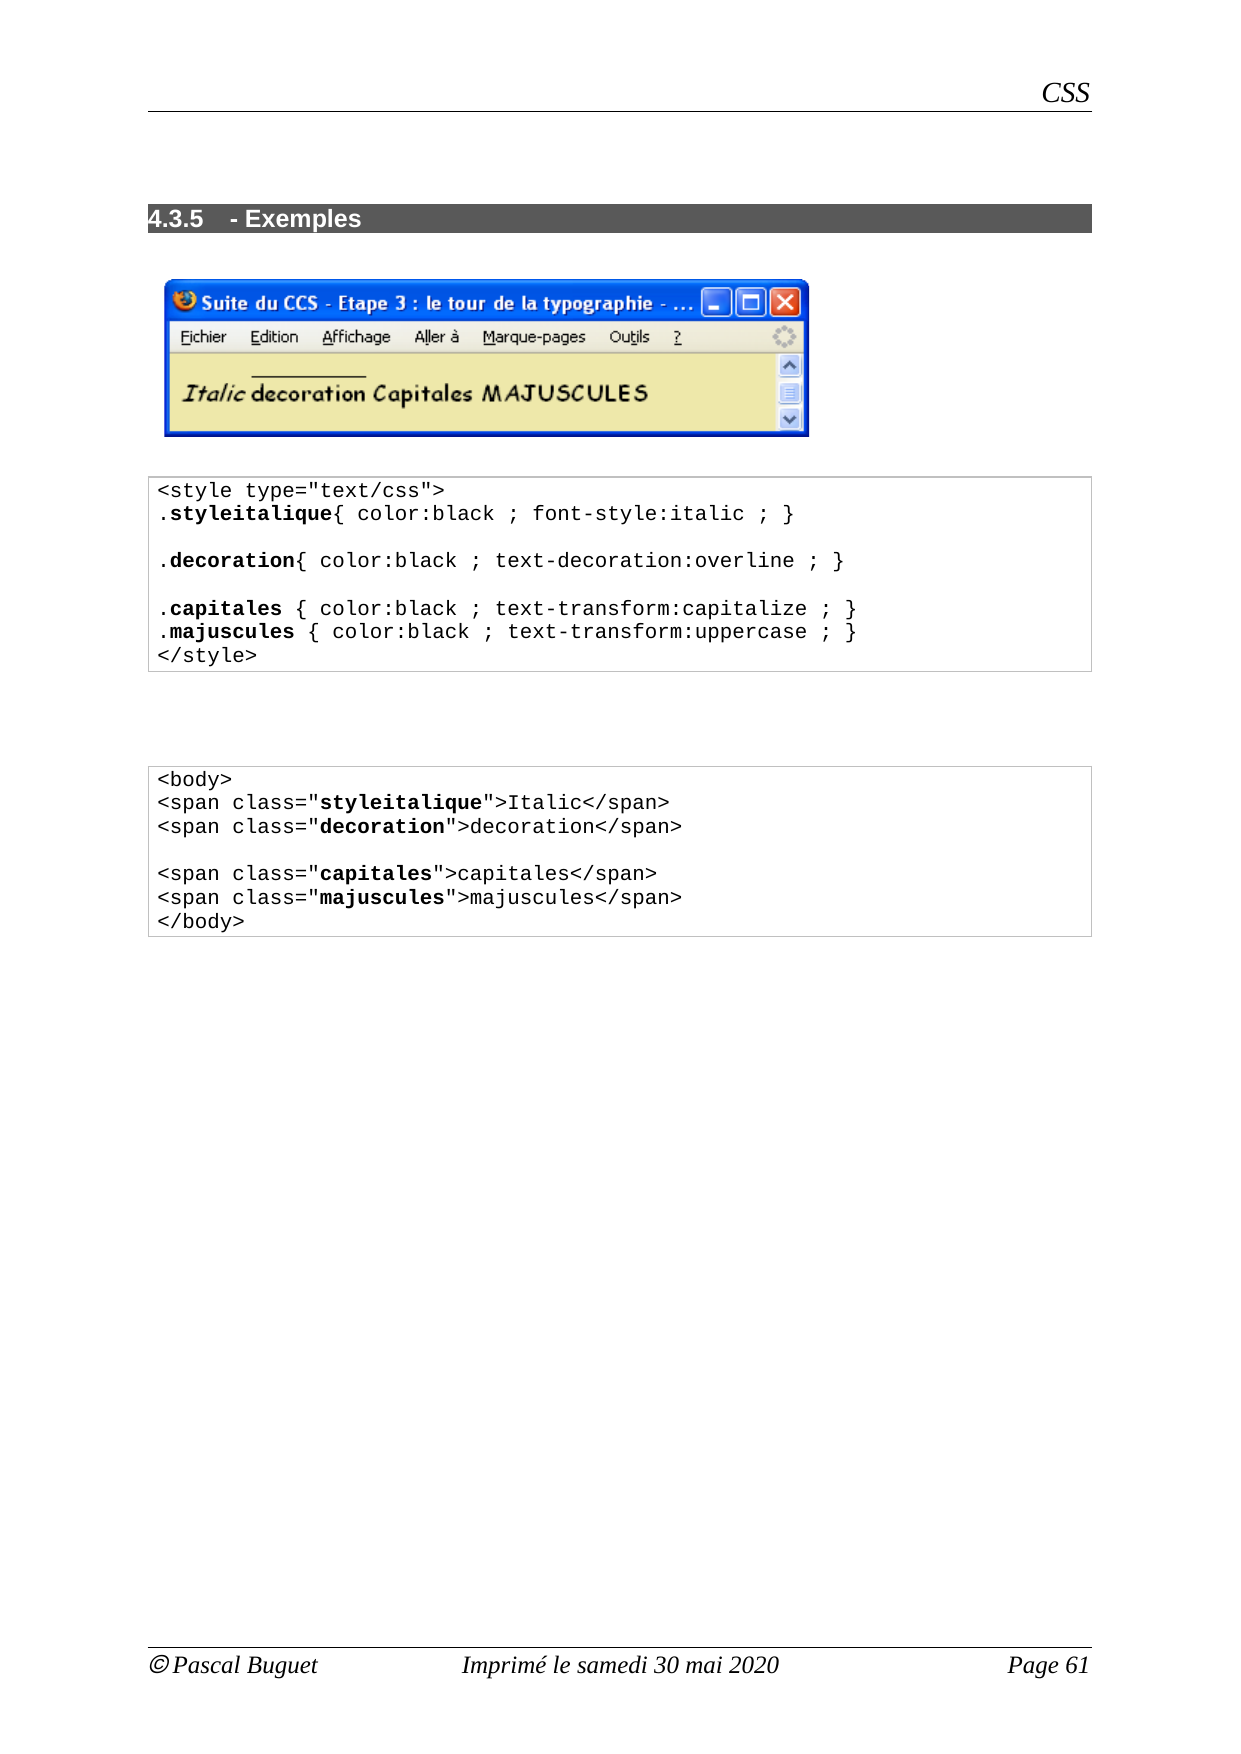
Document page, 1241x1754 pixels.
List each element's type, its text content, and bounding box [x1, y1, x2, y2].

text <span class="styleitalique">Italic</span> [149, 789, 1091, 813]
picture [164, 279, 810, 437]
text </body> [149, 907, 1091, 936]
text <body> [149, 767, 1091, 789]
text .capitales { color:black ; text-transform:capitalize ; } [149, 595, 1091, 618]
text </style> [149, 642, 1091, 671]
text <style type="text/css"> [149, 478, 1091, 500]
text <span class="decoration">decoration</span> [149, 813, 1091, 837]
text .styleitalique{ color:black ; font-style:italic ; } [149, 500, 1091, 524]
text <span class="majuscules">majuscules</span> [149, 884, 1091, 907]
subtitle - Exemples [148, 204, 1092, 233]
text .majuscules { color:black ; text-transform:uppercase ; } [149, 618, 1091, 642]
text .decoration{ color:black ; text-decoration:overline ; } [149, 547, 1091, 571]
text <span class="capitales">capitales</span> [149, 860, 1091, 884]
